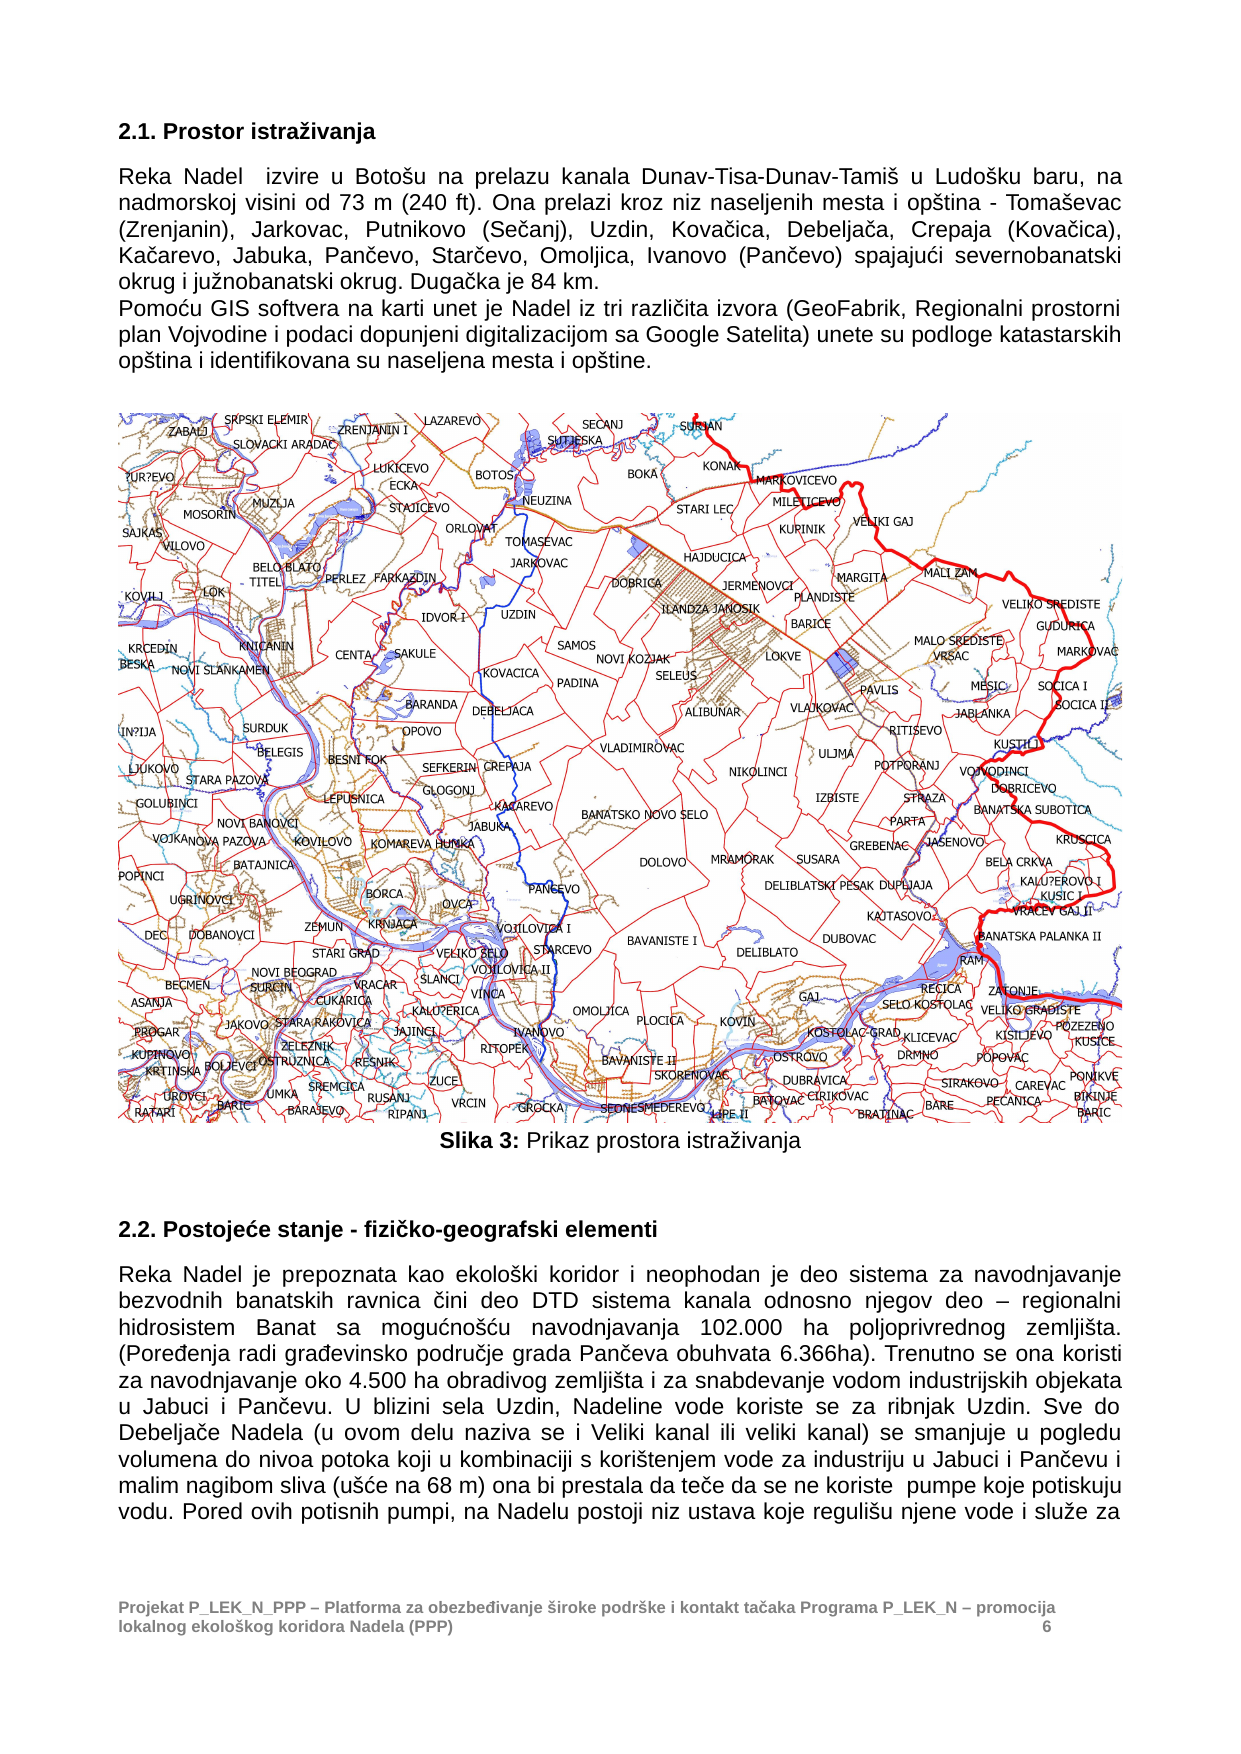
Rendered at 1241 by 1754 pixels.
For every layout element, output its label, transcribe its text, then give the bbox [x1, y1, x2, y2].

picture [118, 413, 1123, 1123]
text Reka Nadel izvire u Botošu na prelazu kanala Dunav-Tisa-Dunav-Tamiš u Ludošku baru, na nadmorskoj visini od 73 m (240 ft). Ona prelazi kroz niz naseljenih mesta i opština - Tomaševac (Zrenjanin), Jarkovac, Putnikovo (Sečanj), Uzdin, Kovačica, Debeljača, Crepaja (Kovačica), Kačarevo, Jabuka, Pančevo, Starčevo, Omoljica, Ivanovo (Pančevo) spajajući severnobanatski okrug i južnobanatski okrug. Dugačka je 84 km. [118, 163, 1122, 295]
text Reka Nadel je prepoznata kao ekološki koridor i neophodan je deo sistema za navodnjavanje bezvodnih banatskih ravnica čini deo DTD sistema kanala odnosno njegov deo – regionalni hidrosistem Banat sa mogućnošću navodnjavanja 102.000 ha poljoprivrednog zemljišta. (Poređenja radi građevinsko područje grada Pančeva obuhvata 6.366ha). Trenutno se ona koristi za navodnjavanje oko 4.500 ha obradivog zemljišta i za snabdevanje vodom industrijskih objekata u Jabuci i Pančevu. U blizini sela Uzdin, Nadeline vode koriste se za ribnjak Uzdin. Sve do Debeljače Nadela (u ovom delu naziva se i Veliki kanal ili veliki kanal) se smanjuje u pogledu volumena do nivoa potoka koji u kombinaciji s korištenjem vode za industriju u Jabuci i Pančevu i malim nagibom sliva (ušće na 68 m) ona bi prestala da teče da se ne koriste pumpe koje potiskuju vodu. Pored ovih potisnih pumpi, na Nadelu postoji niz ustava koje regulišu njene vode i služe za [118, 1261, 1122, 1525]
text 2.1. Prostor istraživanja [118, 118, 1122, 144]
text 2.2. Postojeće stanje - fizičko-geografski elementi [118, 1216, 1122, 1243]
text Pomoću GIS softvera na karti unet je Nadel iz tri različita izvora (GeoFabrik, Regionalni prostorni plan Vojvodine i podaci dopunjeni digitalizacijom sa Google Satelita) unete su podloge katastarskih opština i identifikovana su naseljena mesta i opštine. [118, 295, 1122, 374]
text Slika 3: Prikaz prostora istraživanja [118, 1123, 1122, 1153]
